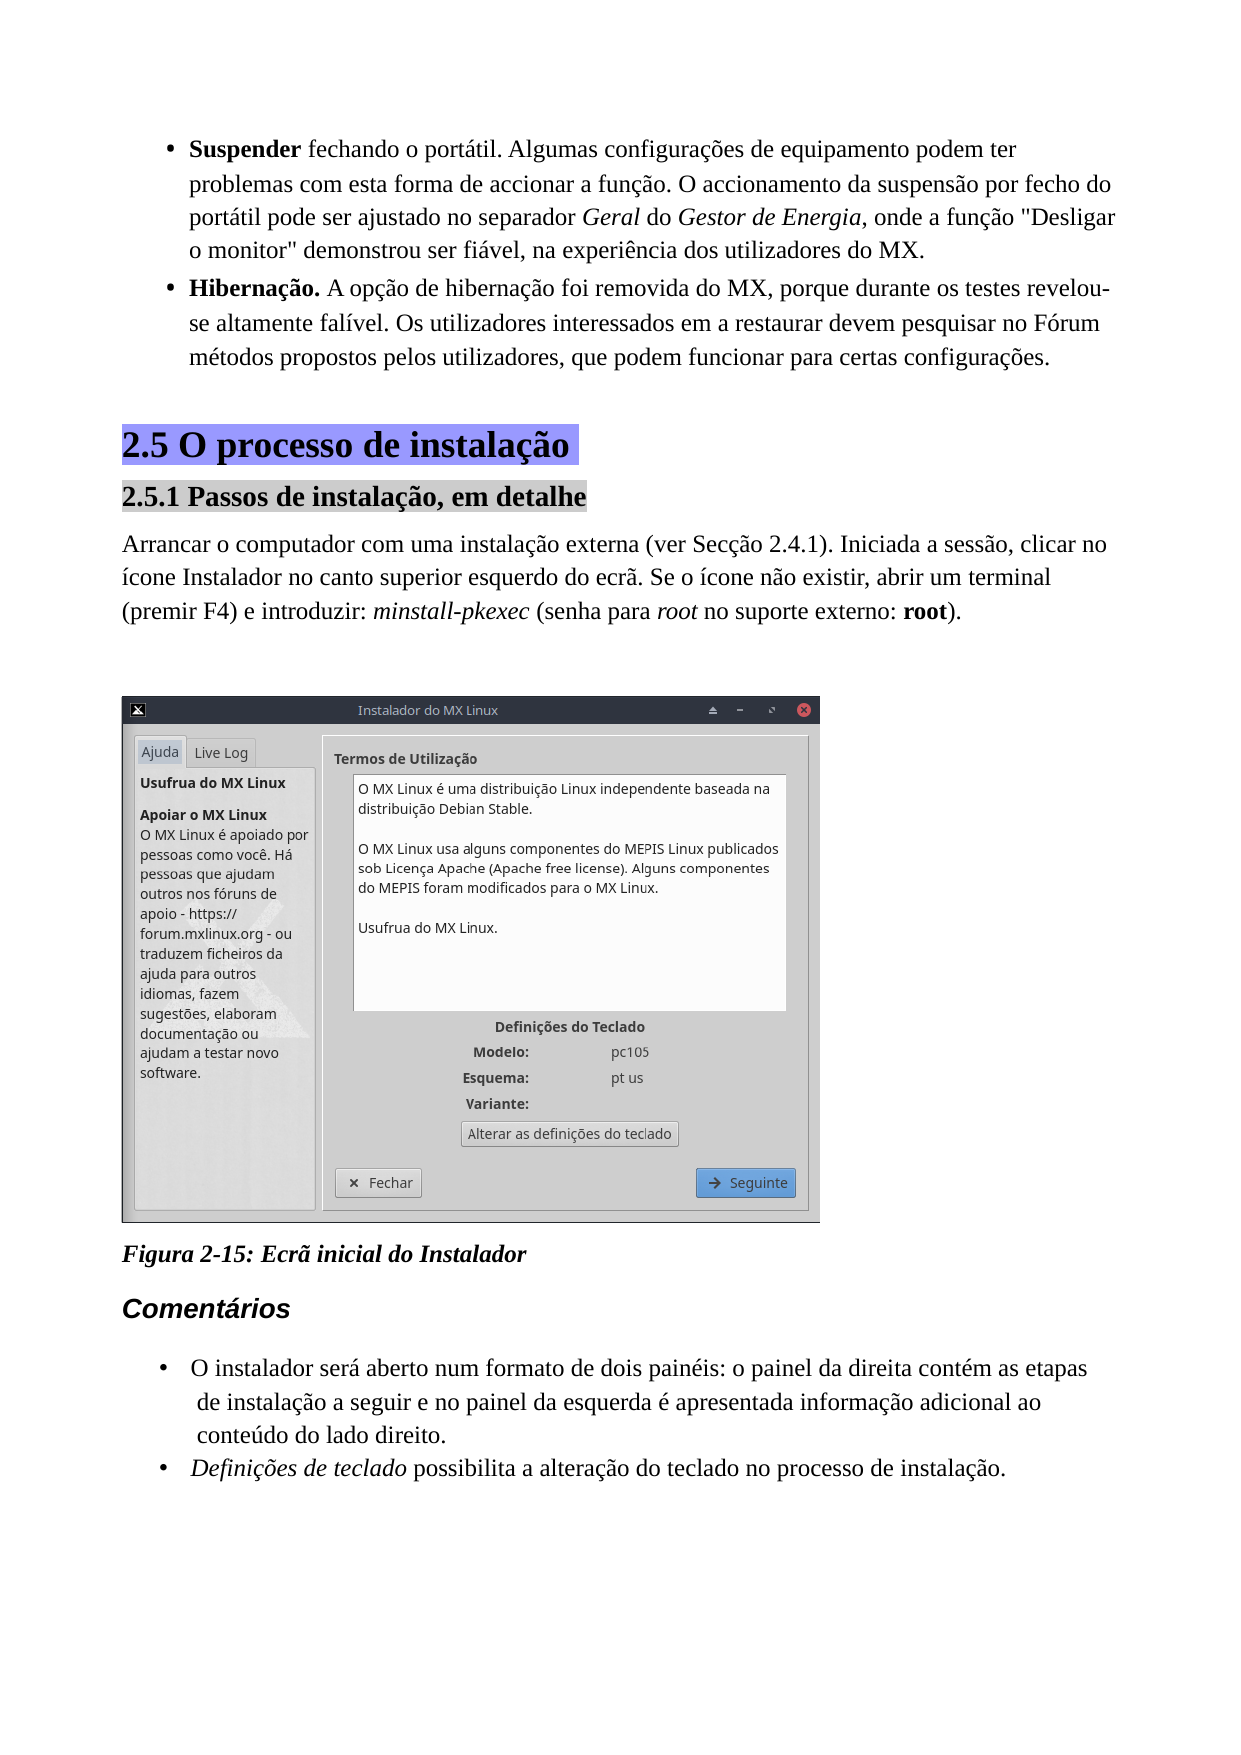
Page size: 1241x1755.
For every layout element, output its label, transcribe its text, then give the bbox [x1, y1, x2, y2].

subtitle 2.5.1 Passos de instalação, em detalhe [115, 474, 1122, 512]
picture [121, 696, 820, 1223]
list O instalador será aberto num formato de dois painéis: o painel da direita contém as etapas de instalação a seguir e no painel da esquerda é apresentada informação adicional ao conteúdo do lado direito. [153, 1348, 1122, 1448]
list Definições de teclado possibilita a alteração do teclado no processo de instalação. [153, 1448, 1122, 1488]
list Hibernação. A opção de hibernação foi removida do MX, porque durante os testes revelou-se altamente falível. Os utilizadores interessados em a restaurar devem pesquisar no Fórum métodos propostos pelos utilizadores, que podem funcionar para certas configurações. [159, 264, 1122, 377]
list Suspender fechando o portátil. Algumas configurações de equipamento podem ter problemas com esta forma de accionar a função. O accionamento da suspensão por fecho do portátil pode ser ajustado no separador Geral do Gestor de Energia, onde a função "Desligar o monitor" demonstrou ser fiável, na experiência dos utilizadores do MX. [159, 124, 1122, 264]
text Arrancar o computador com uma instalação externa (ver Secção 2.4.1). Iniciada a sessão, clicar no ícone Instalador no canto superior esquerdo do ecrã. Se o ícone não existir, abrir um terminal (premir F4) e introduzir: minstall-pkexec (senha para root no suporte externo: root). [115, 524, 1122, 624]
subtitle Comentários [115, 1287, 1122, 1330]
text 2.5 O processo de instalação [115, 418, 1122, 465]
text Figura 2-15: Ecrã inicial do Instalador [115, 1234, 1122, 1268]
